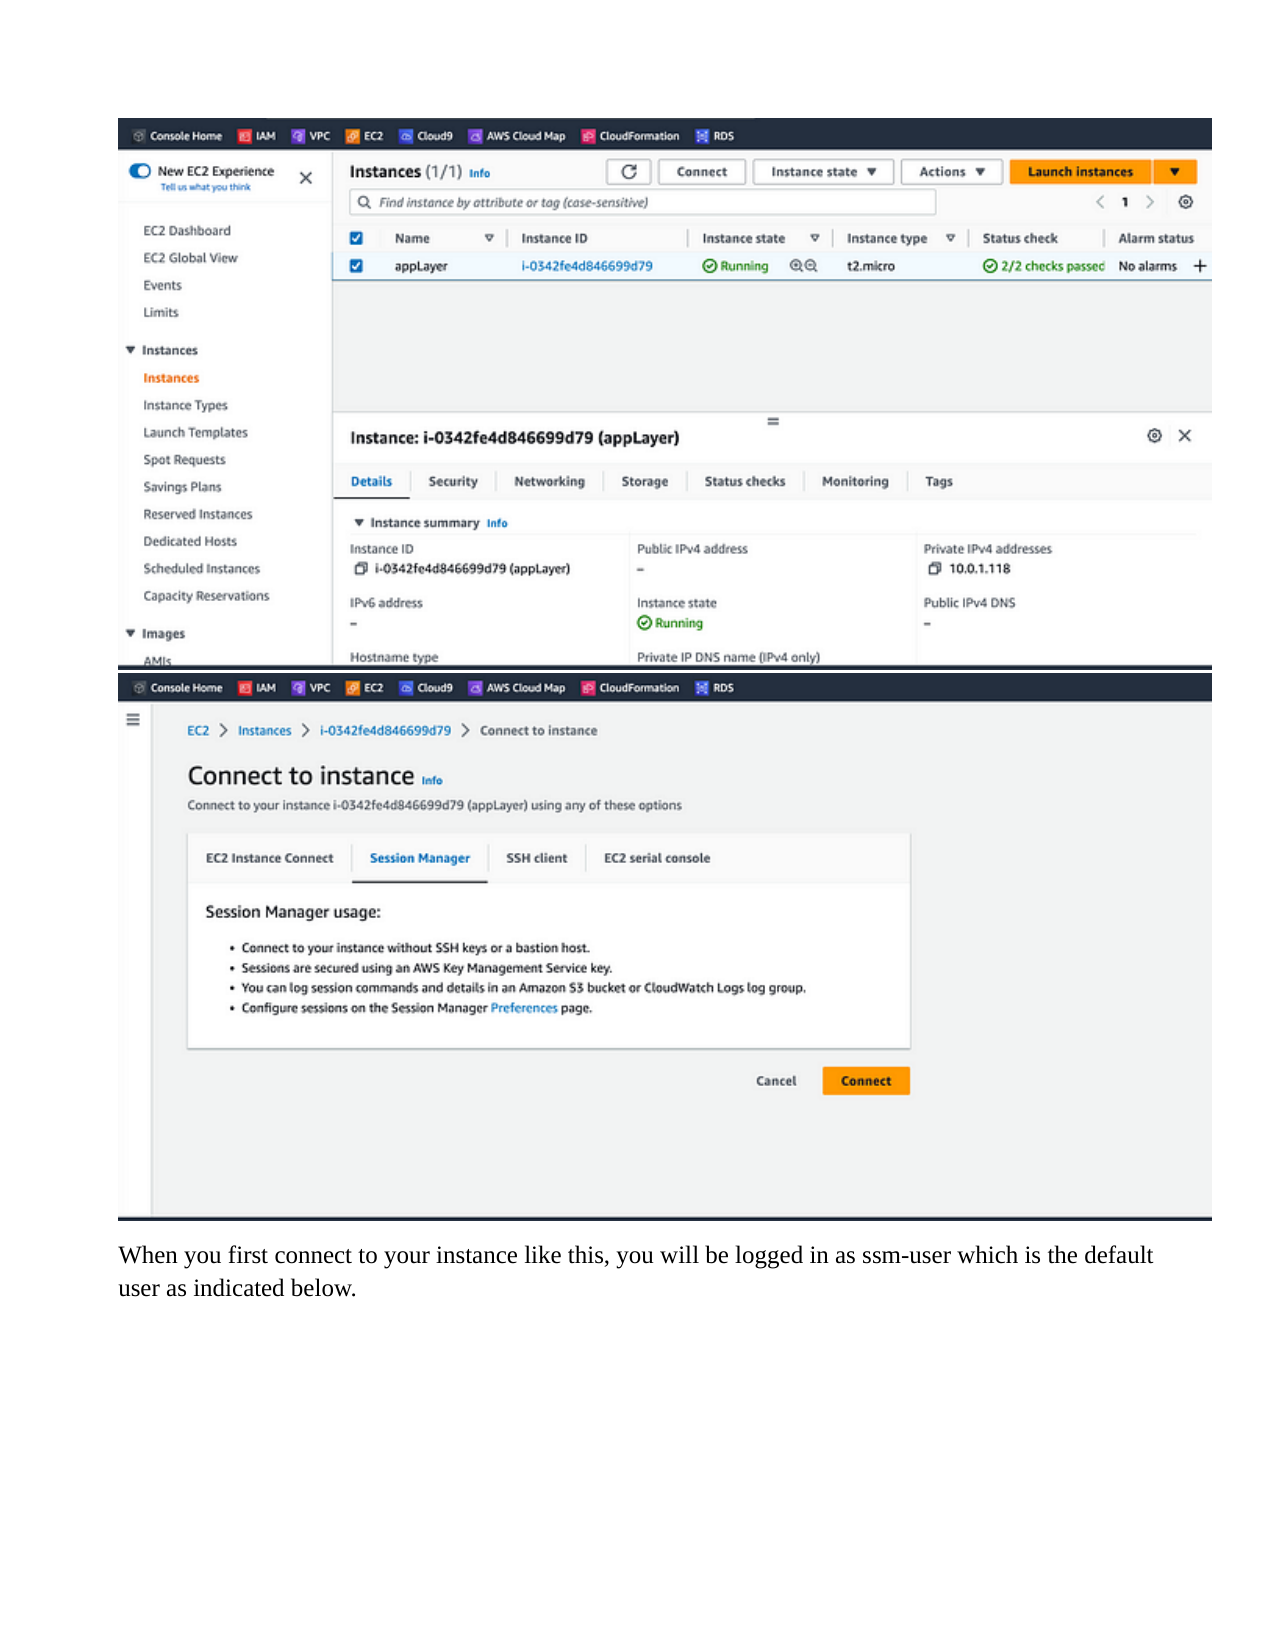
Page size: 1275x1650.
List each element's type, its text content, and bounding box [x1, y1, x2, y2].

picture [118, 118, 1212, 670]
picture [118, 673, 1212, 1221]
text When you first connect to your instance like this, you will be logged in as ssm-user which is the default user as indicated below. [118, 1240, 1157, 1301]
